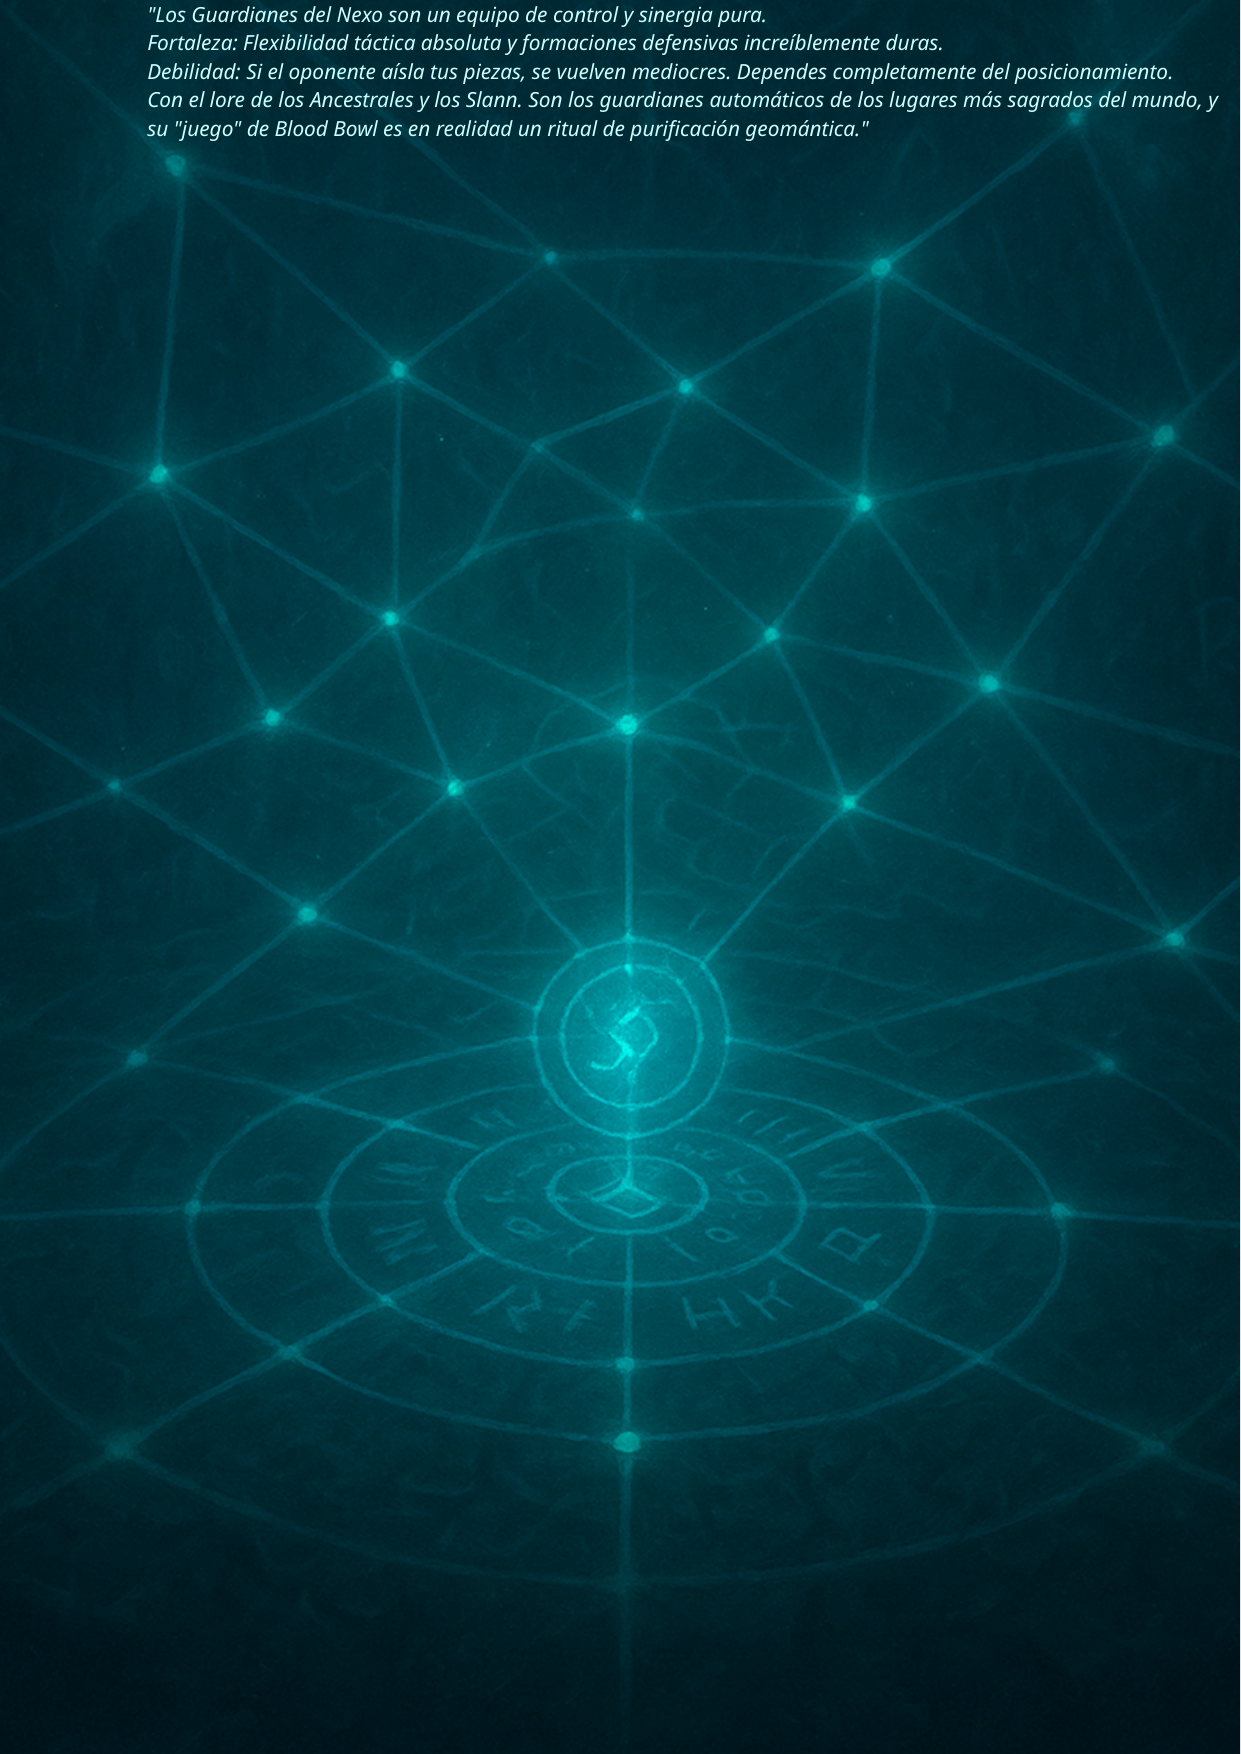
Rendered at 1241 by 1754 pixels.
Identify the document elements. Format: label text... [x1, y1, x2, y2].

picture [220, 953, 1021, 1754]
text Fortaleza: Flexibilidad táctica absoluta y formaciones defensivas increíblemente duras. [147, 28, 1240, 57]
text Con el lore de los Ancestrales y los Slann. Son los guardianes automáticos de los lugares más sagrados del mundo, y su "juego" de Blood Bowl es en realidad un ritual de purificación geomántica." [147, 85, 1240, 142]
text Debilidad: Si el oponente aísla tus piezas, se vuelven mediocres. Dependes completamente del posicionamiento. [147, 57, 1240, 85]
text "Los Guardianes del Nexo son un equipo de control y sinergia pura. [147, 0, 1240, 28]
